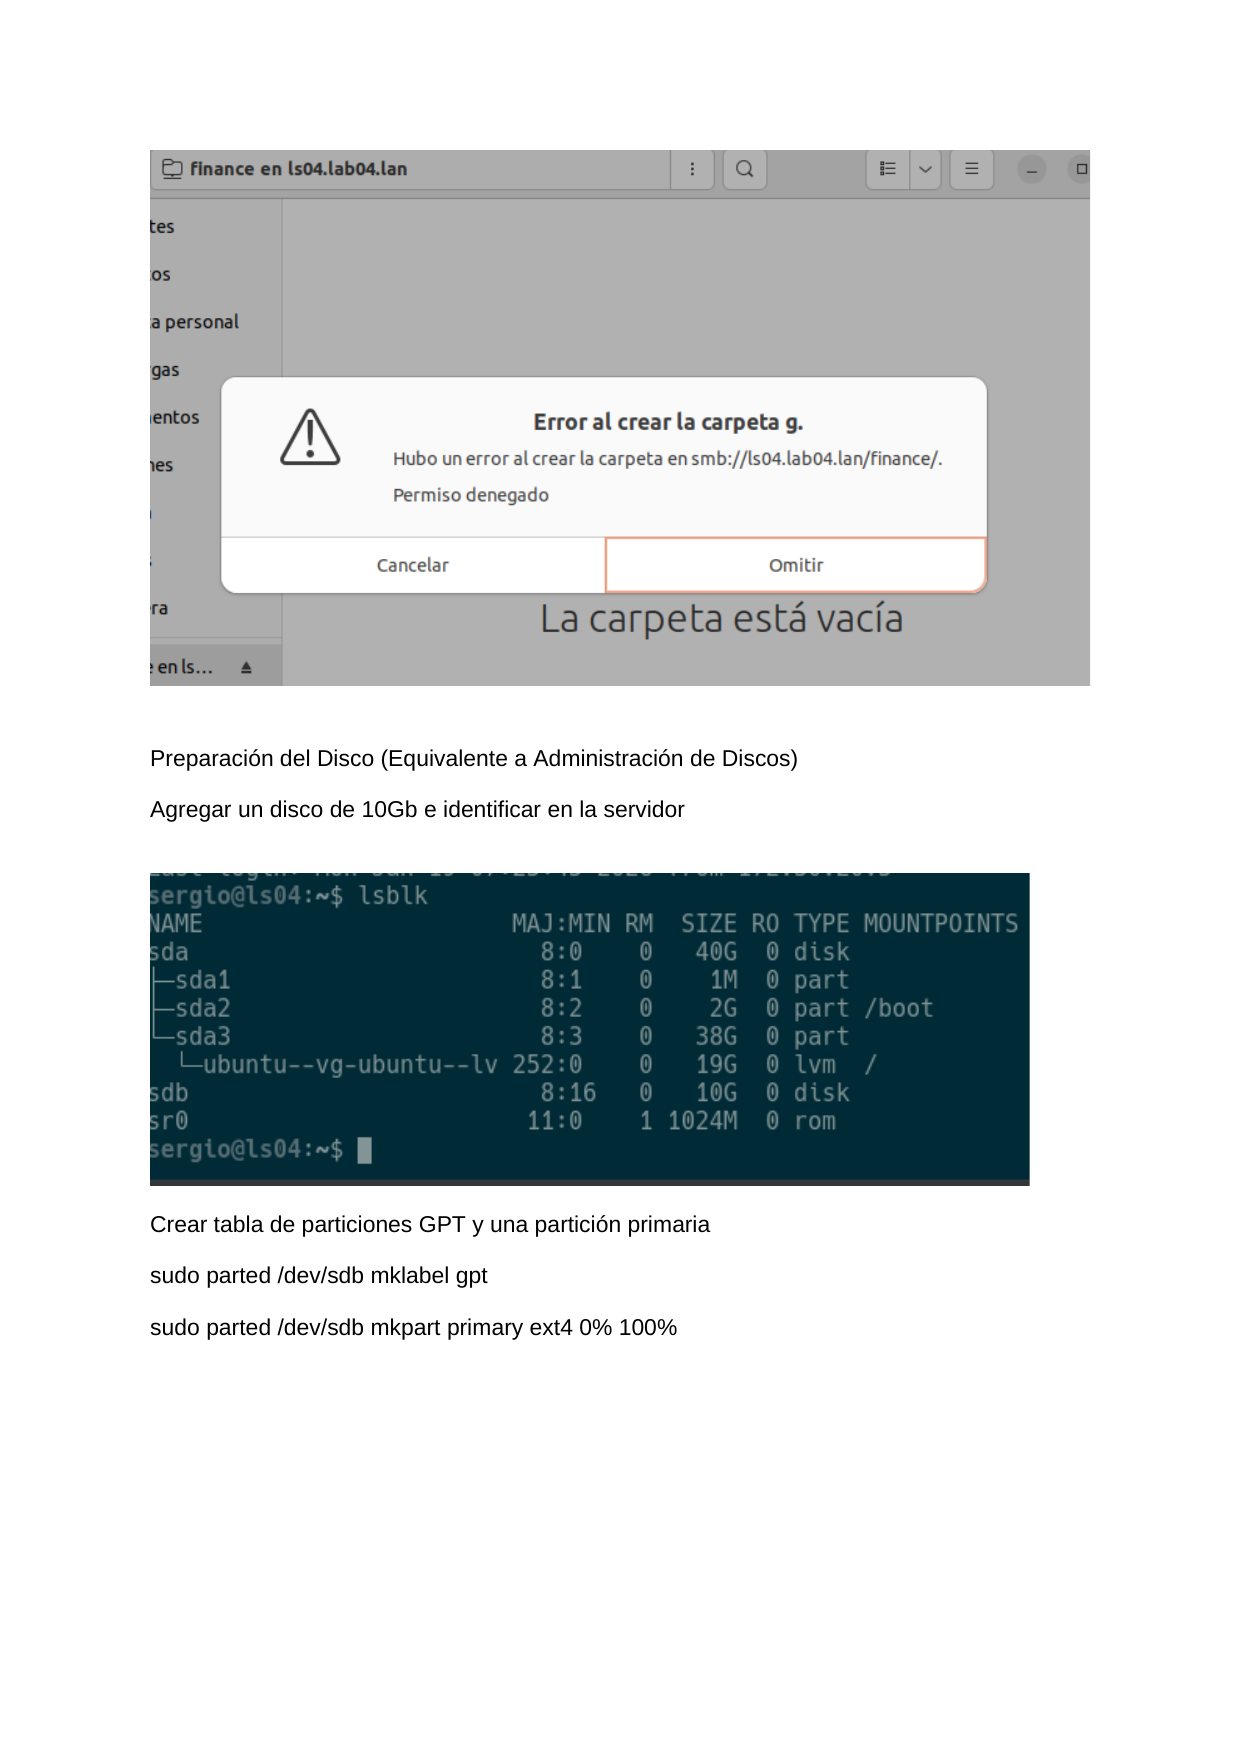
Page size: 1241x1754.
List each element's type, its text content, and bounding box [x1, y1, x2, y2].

picture [572, 1083, 581, 1101]
picture [641, 1026, 651, 1045]
picture [1007, 914, 1017, 932]
picture [880, 998, 891, 1016]
picture [825, 1003, 834, 1016]
picture [544, 1111, 553, 1129]
picture [796, 942, 806, 960]
picture [358, 1137, 371, 1164]
picture [838, 970, 848, 988]
picture [767, 1111, 778, 1129]
picture [177, 1083, 188, 1101]
picture [205, 1059, 215, 1073]
picture [824, 914, 834, 932]
picture [261, 1055, 271, 1073]
text Crear tabla de particiones GPT y una partición primaria [150, 1211, 1090, 1237]
picture [162, 942, 173, 960]
picture [246, 886, 258, 904]
picture [153, 967, 174, 1038]
picture [710, 1111, 737, 1129]
picture [570, 1055, 581, 1073]
picture [864, 914, 904, 932]
picture [571, 998, 581, 1016]
picture [797, 1116, 806, 1129]
picture [697, 914, 707, 932]
picture [641, 998, 651, 1016]
picture [641, 1083, 651, 1101]
picture [838, 914, 848, 932]
picture [542, 1083, 553, 1101]
picture [767, 998, 778, 1016]
picture [894, 1003, 904, 1016]
picture [220, 970, 229, 988]
picture [191, 998, 201, 1016]
picture [150, 890, 174, 904]
picture [683, 1111, 693, 1129]
picture [161, 1144, 174, 1157]
picture [150, 1144, 159, 1157]
picture [642, 1111, 651, 1129]
picture [514, 1055, 525, 1073]
picture [711, 942, 737, 960]
picture [542, 970, 553, 988]
picture [150, 947, 159, 960]
picture [810, 975, 820, 988]
text sudo parted /dev/sdb mkpart primary ext4 0% 100% [150, 1314, 1090, 1340]
picture [796, 1083, 806, 1101]
picture [767, 1055, 778, 1073]
picture [641, 1055, 651, 1073]
picture [724, 1026, 737, 1045]
picture [181, 1052, 201, 1067]
picture [599, 914, 609, 932]
picture [767, 1083, 778, 1101]
picture [810, 1031, 820, 1045]
picture [150, 150, 1091, 686]
picture [866, 998, 876, 1018]
picture [150, 1087, 159, 1101]
picture [317, 1059, 328, 1073]
text Agregar un disco de 10Gb e identificar en la servidor [150, 796, 1090, 848]
picture [205, 975, 215, 988]
picture [713, 970, 721, 988]
picture [205, 1003, 215, 1016]
picture [825, 975, 834, 988]
picture [150, 1180, 1030, 1186]
picture [374, 890, 384, 904]
picture [261, 890, 271, 904]
picture [683, 914, 693, 932]
picture [388, 886, 398, 904]
picture [177, 1144, 187, 1157]
picture [177, 890, 187, 904]
picture [205, 1031, 215, 1045]
picture [641, 970, 651, 988]
picture [811, 947, 820, 960]
picture [711, 1055, 737, 1073]
picture [796, 1003, 806, 1021]
picture [711, 1083, 737, 1101]
picture [528, 1055, 539, 1073]
picture [177, 1031, 187, 1045]
picture [697, 1111, 707, 1129]
picture [275, 1139, 301, 1157]
picture [472, 1055, 482, 1073]
picture [416, 1055, 426, 1073]
picture [150, 1116, 159, 1129]
picture [810, 1059, 835, 1073]
picture [177, 1111, 187, 1129]
picture [316, 893, 329, 899]
picture [360, 886, 369, 904]
picture [753, 914, 765, 932]
picture [724, 970, 737, 988]
picture [671, 1111, 679, 1129]
picture [824, 947, 834, 960]
picture [838, 998, 848, 1016]
picture [965, 914, 975, 932]
picture [697, 1026, 707, 1045]
picture [838, 942, 849, 960]
picture [725, 914, 736, 932]
picture [191, 1026, 201, 1045]
picture [794, 914, 821, 932]
picture [177, 947, 187, 960]
picture [908, 1003, 918, 1016]
picture [275, 886, 301, 904]
picture [233, 1059, 243, 1073]
picture [585, 1083, 595, 1101]
text Preparación del Disco (Equivalente a Administración de Discos) [150, 744, 1090, 771]
picture [767, 942, 778, 960]
picture [261, 1144, 271, 1157]
picture [810, 1003, 820, 1016]
picture [374, 1055, 384, 1073]
picture [402, 1059, 412, 1073]
picture [530, 1111, 539, 1129]
picture [388, 1059, 398, 1073]
picture [838, 1083, 849, 1101]
picture [572, 970, 581, 988]
picture [627, 914, 653, 932]
picture [922, 998, 932, 1016]
picture [711, 914, 722, 932]
picture [275, 1059, 285, 1073]
picture [570, 1111, 581, 1129]
picture [248, 873, 257, 880]
picture [205, 886, 216, 904]
picture [205, 1139, 216, 1157]
picture [430, 1059, 440, 1073]
picture [402, 886, 412, 904]
picture [699, 1055, 707, 1073]
picture [711, 998, 721, 1016]
picture [570, 942, 581, 960]
picture [796, 1031, 806, 1049]
picture [641, 942, 651, 960]
picture [177, 975, 187, 988]
picture [246, 1139, 257, 1157]
picture [585, 914, 595, 932]
picture [908, 914, 962, 932]
picture [219, 1055, 230, 1073]
picture [150, 914, 188, 932]
picture [724, 998, 737, 1016]
picture [696, 942, 708, 960]
picture [513, 914, 551, 932]
picture [796, 975, 806, 993]
picture [571, 1026, 581, 1045]
picture [767, 1026, 778, 1045]
picture [162, 1083, 173, 1101]
picture [699, 1083, 707, 1101]
picture [191, 914, 201, 932]
picture [331, 1139, 342, 1162]
picture [542, 1055, 553, 1073]
picture [838, 1027, 848, 1045]
picture [218, 1139, 245, 1160]
picture [219, 998, 229, 1016]
picture [812, 1083, 820, 1101]
picture [542, 1026, 553, 1045]
picture [219, 1026, 229, 1045]
picture [866, 1055, 876, 1074]
picture [331, 1059, 342, 1077]
picture [416, 886, 427, 904]
picture [247, 1059, 257, 1073]
picture [810, 1116, 835, 1129]
picture [766, 914, 779, 932]
picture [164, 1116, 173, 1129]
picture [218, 886, 245, 907]
picture [177, 1003, 187, 1016]
picture [190, 890, 201, 908]
picture [569, 914, 582, 932]
picture [542, 998, 553, 1016]
picture [767, 970, 778, 988]
picture [978, 914, 1004, 932]
picture [359, 1059, 370, 1073]
picture [542, 942, 553, 960]
picture [711, 1026, 722, 1045]
picture [190, 1144, 201, 1162]
picture [316, 1147, 329, 1153]
picture [191, 970, 201, 988]
picture [331, 886, 342, 908]
picture [825, 1031, 834, 1045]
picture [824, 1087, 834, 1101]
text sudo parted /dev/sdb mklabel gpt [150, 1262, 1090, 1289]
picture [796, 1055, 806, 1073]
picture [486, 1059, 496, 1073]
